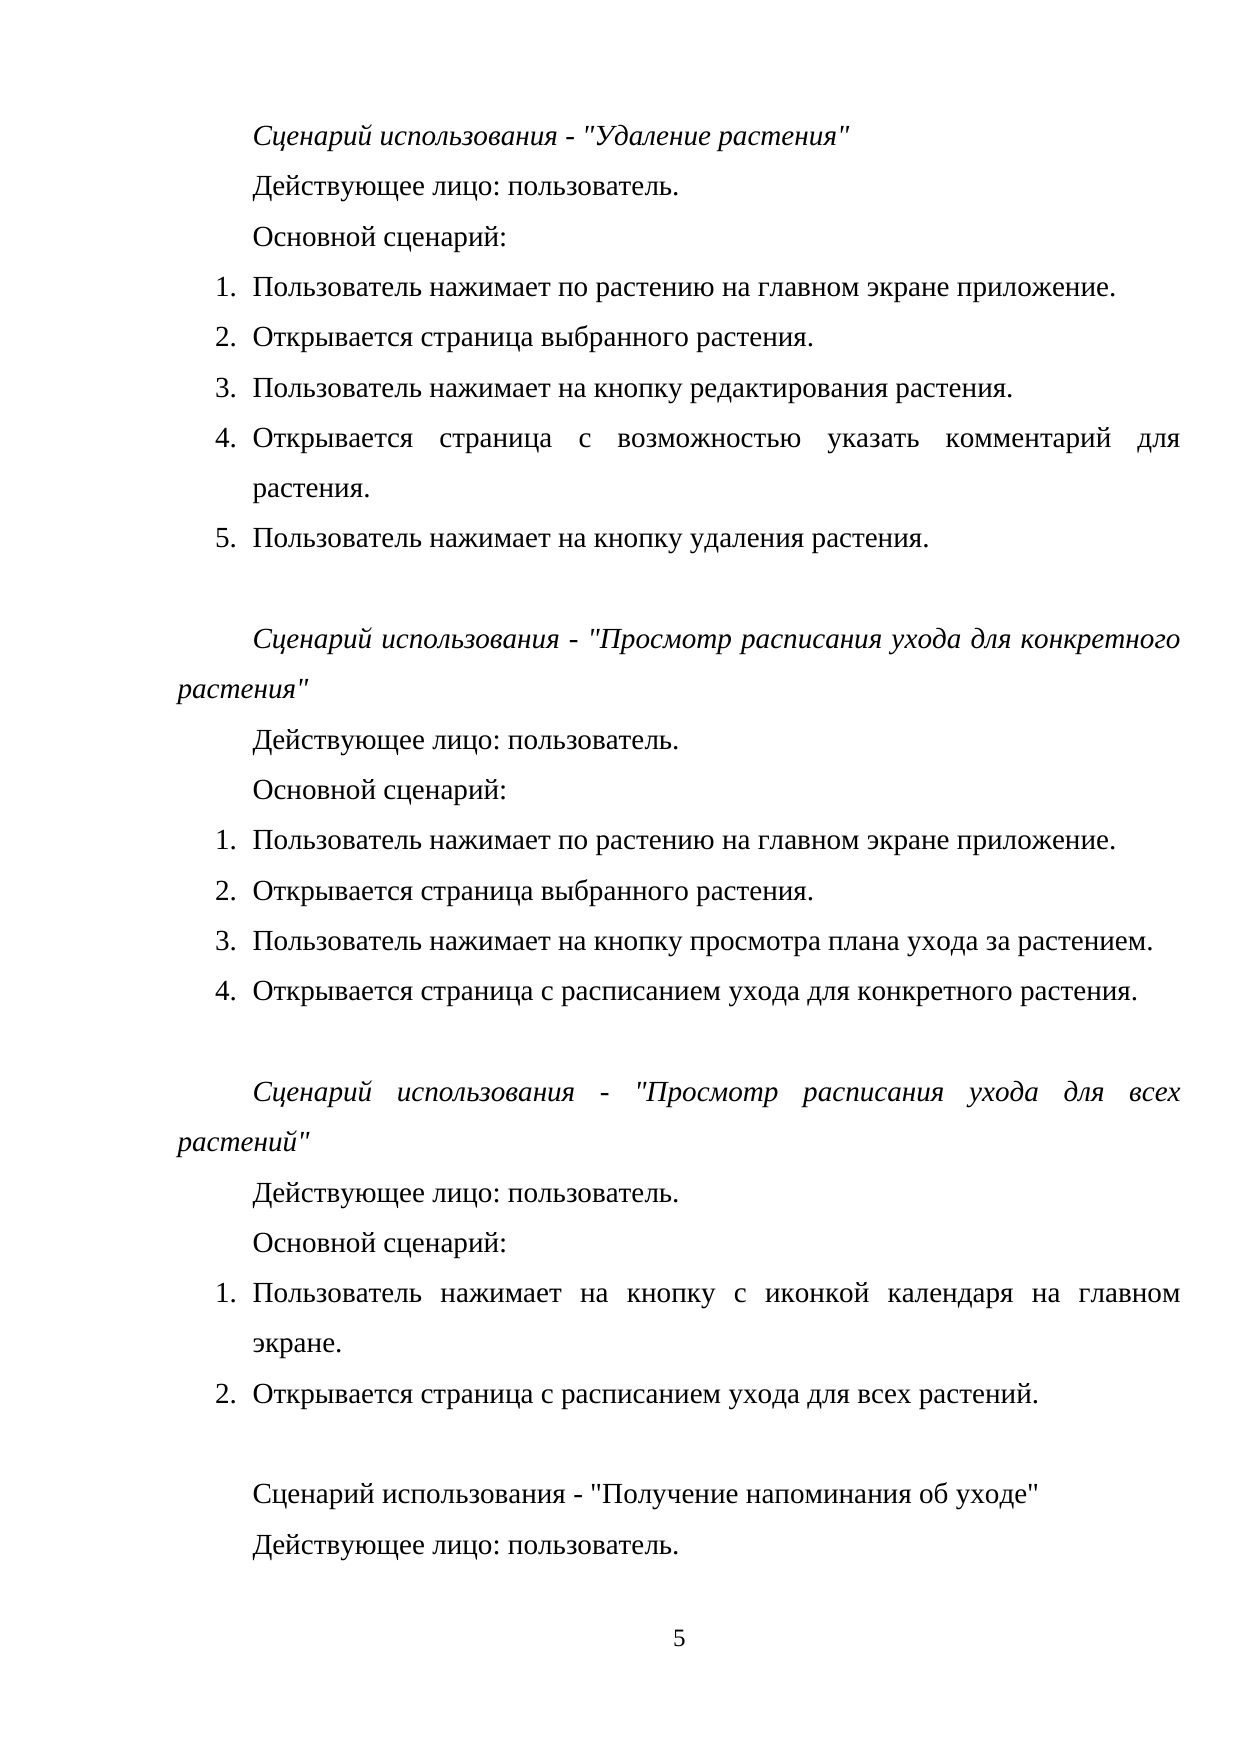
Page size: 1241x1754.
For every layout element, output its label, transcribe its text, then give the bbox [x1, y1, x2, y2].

list Открывается страница выбранного растения. [215, 873, 1181, 906]
list Пользователь нажимает по растению на главном экране приложение. [215, 822, 1181, 856]
text Действующее лицо: пользователь. [177, 168, 1181, 202]
text Действующее лицо: пользователь. [177, 722, 1181, 755]
text Действующее лицо: пользователь. [177, 1175, 1181, 1208]
text Сценарий использования - "Просмотр расписания ухода для конкретного растения" [177, 621, 1181, 705]
text Основной сценарий: [177, 1225, 1181, 1258]
text Сценарий использования - "Получение напоминания об уходе" [177, 1477, 1181, 1510]
text Основной сценарий: [177, 772, 1181, 806]
list Открывается страница с возможностью указать комментарий для растения. [215, 420, 1181, 504]
list Пользователь нажимает на кнопку редактирования растения. [215, 370, 1181, 403]
text Основной сценарий: [177, 219, 1181, 252]
list Пользователь нажимает по растению на главном экране приложение. [215, 269, 1181, 303]
list Пользователь нажимает на кнопку с иконкой календаря на главном экране. [215, 1275, 1181, 1359]
list Открывается страница выбранного растения. [215, 319, 1181, 353]
list Открывается страница с расписанием ухода для всех растений. [215, 1376, 1181, 1409]
list Пользователь нажимает на кнопку просмотра плана ухода за растением. [215, 923, 1181, 957]
text Действующее лицо: пользователь. [177, 1527, 1181, 1560]
list Открывается страница с расписанием ухода для конкретного растения. [215, 973, 1181, 1007]
list Пользователь нажимает на кнопку удаления растения. [215, 521, 1181, 554]
text Сценарий использования - "Удаление растения" [177, 118, 1181, 152]
text Сценарий использования - "Просмотр расписания ухода для всех растений" [177, 1074, 1181, 1158]
